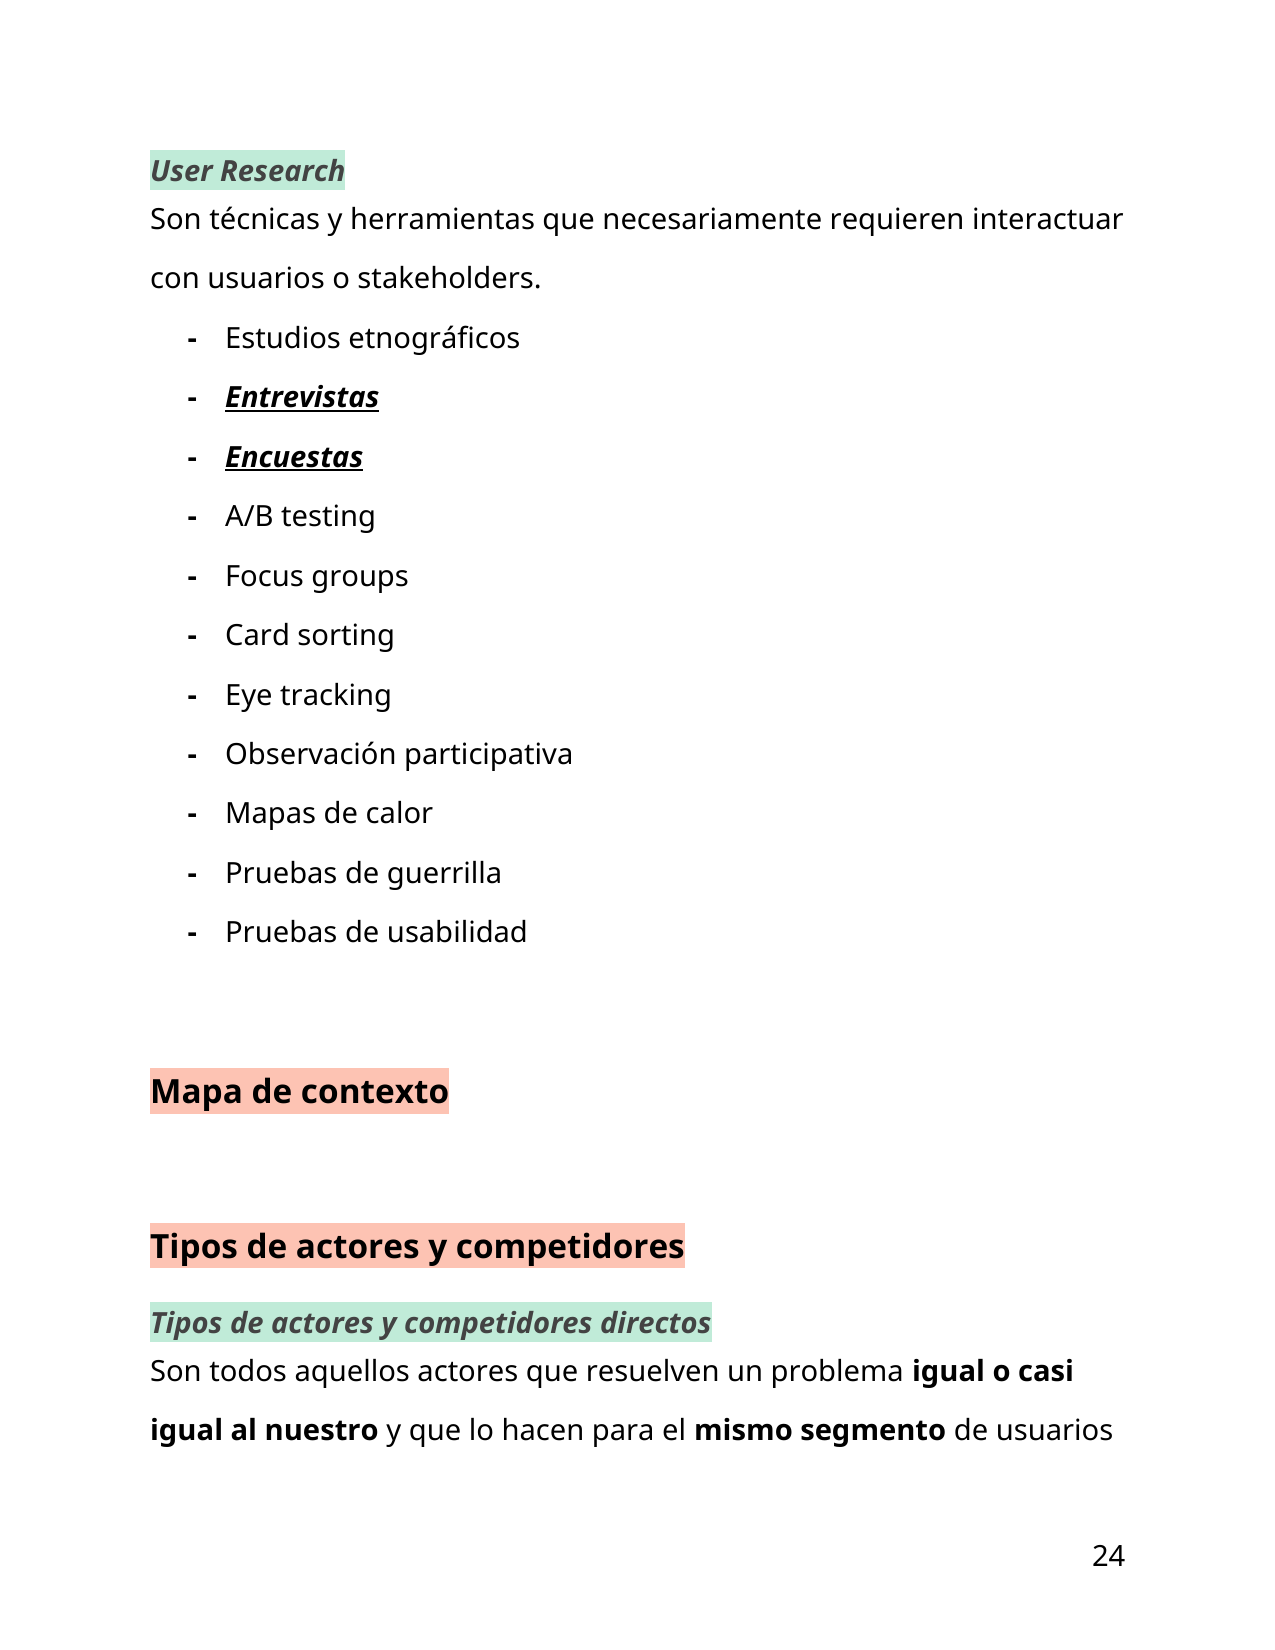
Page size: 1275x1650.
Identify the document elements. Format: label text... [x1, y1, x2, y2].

text Son todos aquellos actores que resuelven un problema igual o casi igual al nuestro y que lo hacen para el mismo segmento de usuarios [150, 1350, 1125, 1449]
list Focus groups [187, 555, 1125, 594]
list Mapas de calor [187, 793, 1125, 832]
list Encuestas [187, 436, 1125, 476]
subtitle Mapa de contexto [449, 1068, 1125, 1114]
list Entrevistas [187, 376, 1125, 416]
list Observación participativa [187, 733, 1125, 773]
list Eye tracking [187, 674, 1125, 713]
text Son técnicas y herramientas que necesariamente requieren interactuar con usuarios o stakeholders. [150, 198, 1125, 297]
subtitle User Research [345, 150, 1125, 190]
subtitle Tipos de actores y competidores directos [712, 1302, 1125, 1342]
list A/B testing [187, 495, 1125, 535]
list Card sorting [187, 614, 1125, 654]
subtitle Tipos de actores y competidores [685, 1223, 1125, 1268]
list Pruebas de usabilidad [187, 912, 1125, 951]
list Pruebas de guerrilla [187, 852, 1125, 892]
list Estudios etnográficos [187, 317, 1125, 357]
